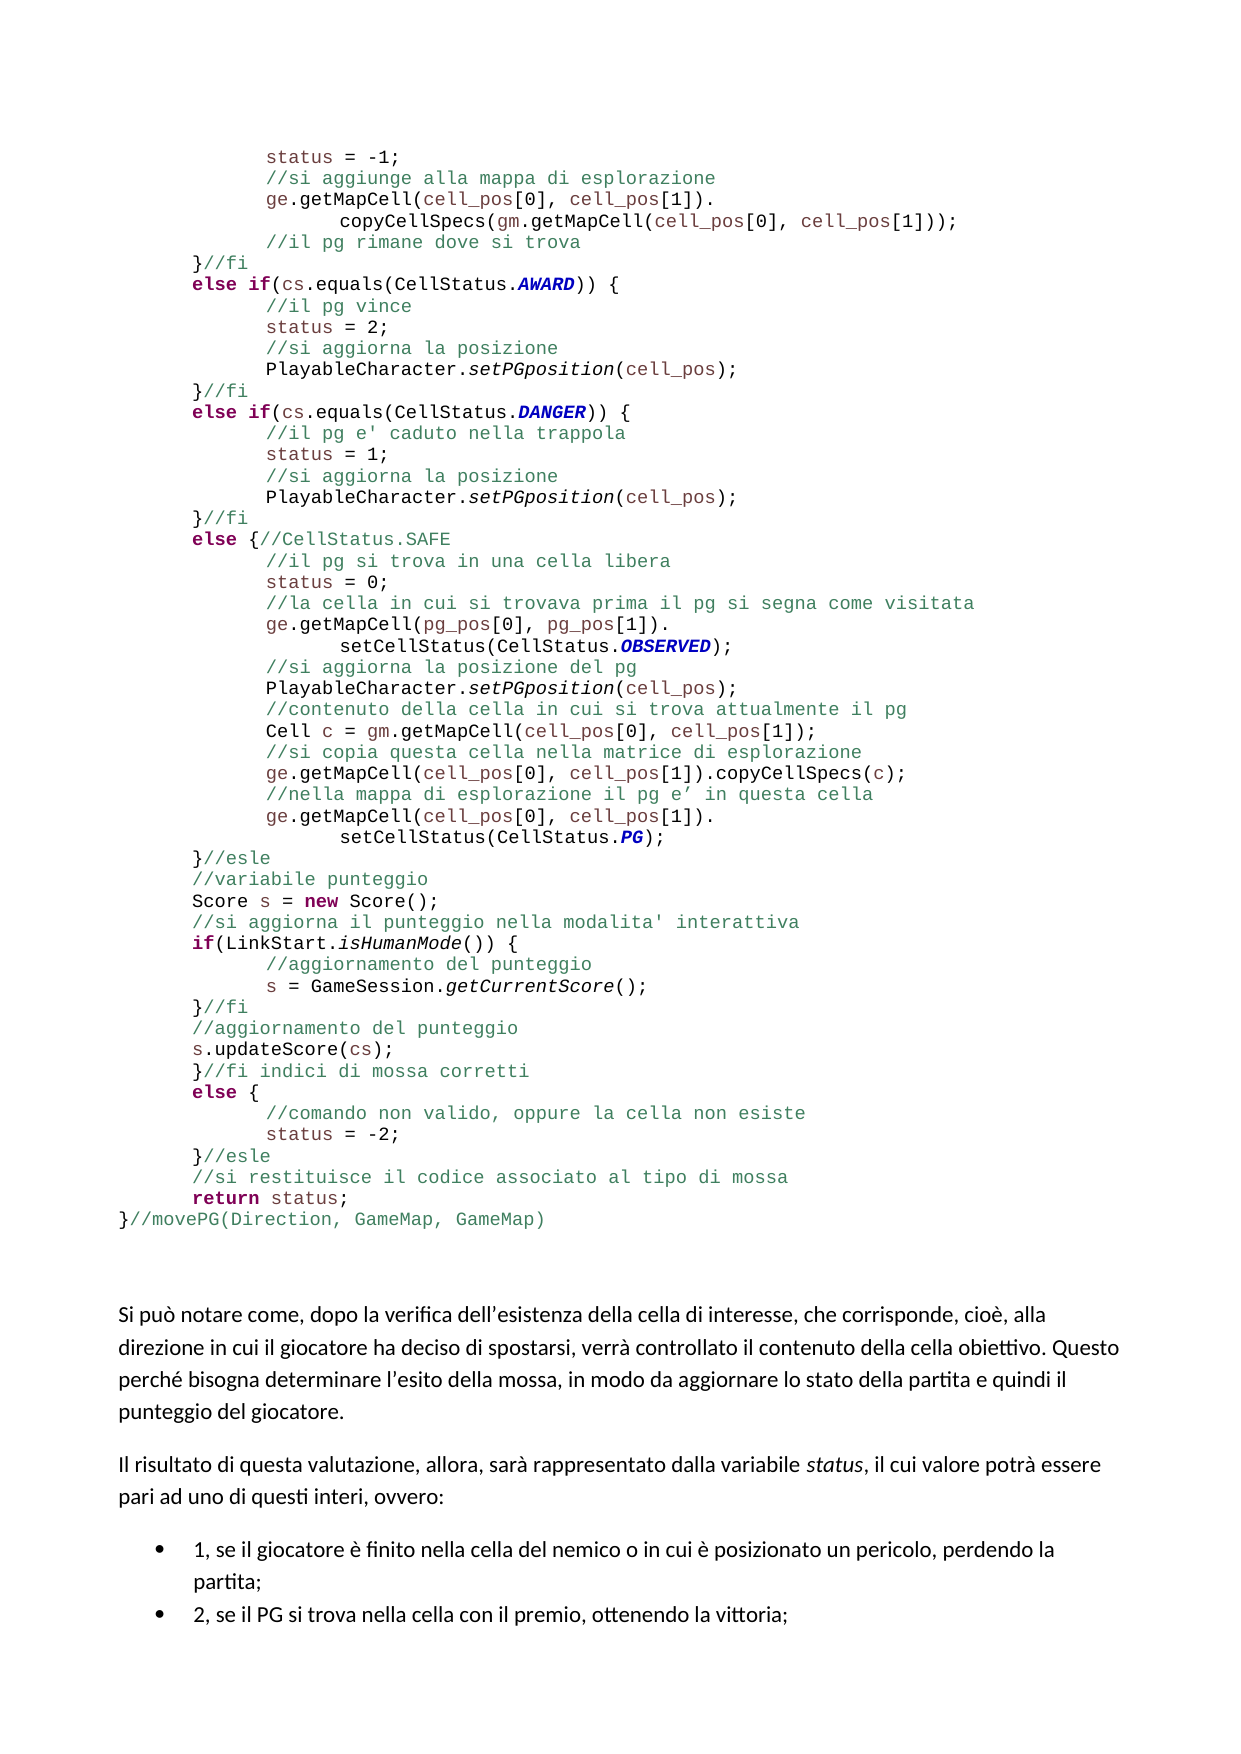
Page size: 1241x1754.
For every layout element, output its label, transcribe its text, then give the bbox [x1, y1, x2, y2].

text //variabile punteggio [118, 870, 1122, 891]
text //si copia questa cella nella matrice di esplorazione [118, 743, 1122, 764]
text }//esle [118, 849, 1122, 870]
text else if(cs.equals(CellStatus.DANGER)) { [118, 403, 1122, 424]
text //nella mappa di esplorazione il pg e’ in questa cella [118, 785, 1122, 806]
text //il pg rimane dove si trova [118, 233, 1122, 254]
text ge.getMapCell(cell_pos[0], cell_pos[1]).copyCellSpecs(c); [118, 764, 1122, 785]
text //si aggiorna il punteggio nella modalita' interattiva [118, 913, 1122, 934]
text else {//CellStatus.SAFE [118, 530, 1122, 551]
text //la cella in cui si trovava prima il pg si segna come visitata [118, 594, 1122, 615]
text ge.getMapCell(pg_pos[0], pg_pos[1]). [118, 615, 1122, 636]
text //comando non valido, oppure la cella non esiste [118, 1104, 1122, 1125]
text //si aggiunge alla mappa di esplorazione [118, 169, 1122, 190]
text }//movePG(Direction, GameMap, GameMap) [118, 1210, 1122, 1231]
text status = -2; [118, 1125, 1122, 1146]
text //si aggiorna la posizione [118, 466, 1122, 488]
text ge.getMapCell(cell_pos[0], cell_pos[1]). [118, 806, 1122, 828]
text }//esle [118, 1146, 1122, 1168]
text }//fi indici di mossa corretti [118, 1061, 1122, 1083]
text s = GameSession.getCurrentScore(); [118, 976, 1122, 998]
text s.updateScore(cs); [118, 1040, 1122, 1061]
list 1, se il giocatore è finito nella cella del nemico o in cui è posizionato un pericolo, perdendo la partita; [156, 1535, 1122, 1596]
text PlayableCharacter.setPGposition(cell_pos); [118, 679, 1122, 700]
text //aggiornamento del punteggio [118, 1019, 1122, 1040]
text Cell c = gm.getMapCell(cell_pos[0], cell_pos[1]); [118, 721, 1122, 743]
text status = 0; [118, 573, 1122, 594]
text else if(cs.equals(CellStatus.AWARD)) { [118, 275, 1122, 296]
list 2, se il PG si trova nella cella con il premio, ottenendo la vittoria; [156, 1600, 1122, 1628]
text //il pg e' caduto nella trappola [118, 424, 1122, 445]
text }//fi [118, 998, 1122, 1019]
text status = 2; [118, 318, 1122, 339]
text ge.getMapCell(cell_pos[0], cell_pos[1]). [118, 190, 1122, 211]
text //il pg vince [266, 296, 1122, 318]
text setCellStatus(CellStatus.PG); [266, 828, 1122, 849]
text }//fi [118, 381, 1122, 403]
text //contenuto della cella in cui si trova attualmente il pg [118, 700, 1122, 721]
text PlayableCharacter.setPGposition(cell_pos); [118, 488, 1122, 509]
text status = -1; [118, 148, 1122, 169]
text Score s = new Score(); [118, 891, 1122, 913]
text }//fi [118, 509, 1122, 530]
text return status; [118, 1189, 1122, 1210]
text Si può notare come, dopo la verifica dell’esistenza della cella di interesse, che corrisponde, cioè, alla direzione in cui il giocatore ha deciso di spostarsi, verrà controllato il contenuto della cella obiettivo. Questo perché bisogna determinare l’esito della mossa, in modo da aggiornare lo stato della partita e quindi il punteggio del giocatore. [118, 1301, 1122, 1425]
text //si restituisce il codice associato al tipo di mossa [118, 1168, 1122, 1189]
text PlayableCharacter.setPGposition(cell_pos); [118, 360, 1122, 381]
text status = 1; [118, 445, 1122, 466]
text //il pg si trova in una cella libera [118, 551, 1122, 573]
text copyCellSpecs(gm.getMapCell(cell_pos[0], cell_pos[1])); [266, 211, 1122, 233]
text //aggiornamento del punteggio [118, 955, 1122, 976]
text if(LinkStart.isHumanMode()) { [118, 934, 1122, 955]
text setCellStatus(CellStatus.OBSERVED); [266, 636, 1122, 658]
text //si aggiorna la posizione [118, 339, 1122, 360]
text else { [118, 1083, 1122, 1104]
text Il risultato di questa valutazione, allora, sarà rappresentato dalla variabile status, il cui valore potrà essere pari ad uno di questi interi, ovvero: [118, 1450, 1122, 1510]
text }//fi [118, 254, 1122, 275]
text //si aggiorna la posizione del pg [118, 658, 1122, 679]
